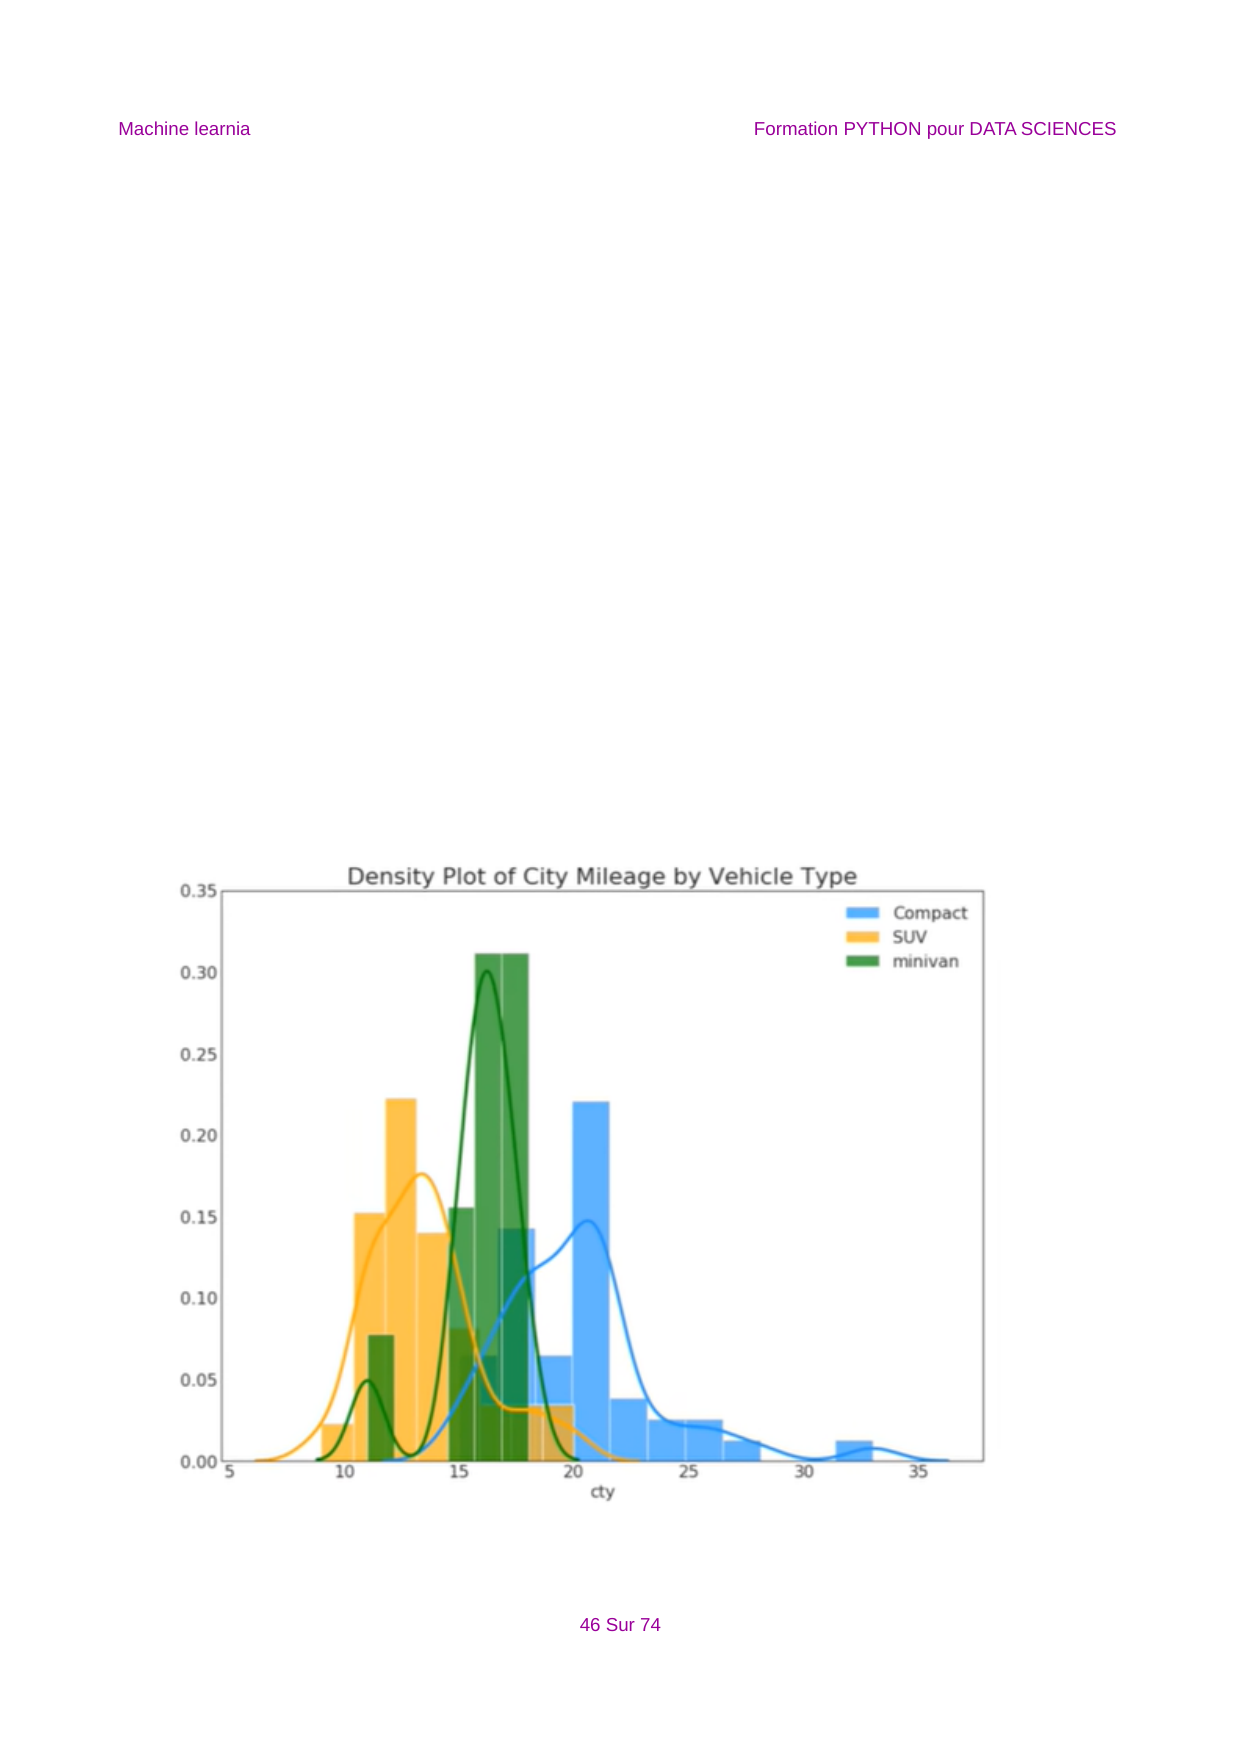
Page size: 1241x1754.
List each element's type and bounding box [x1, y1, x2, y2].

picture [142, 830, 1047, 1520]
